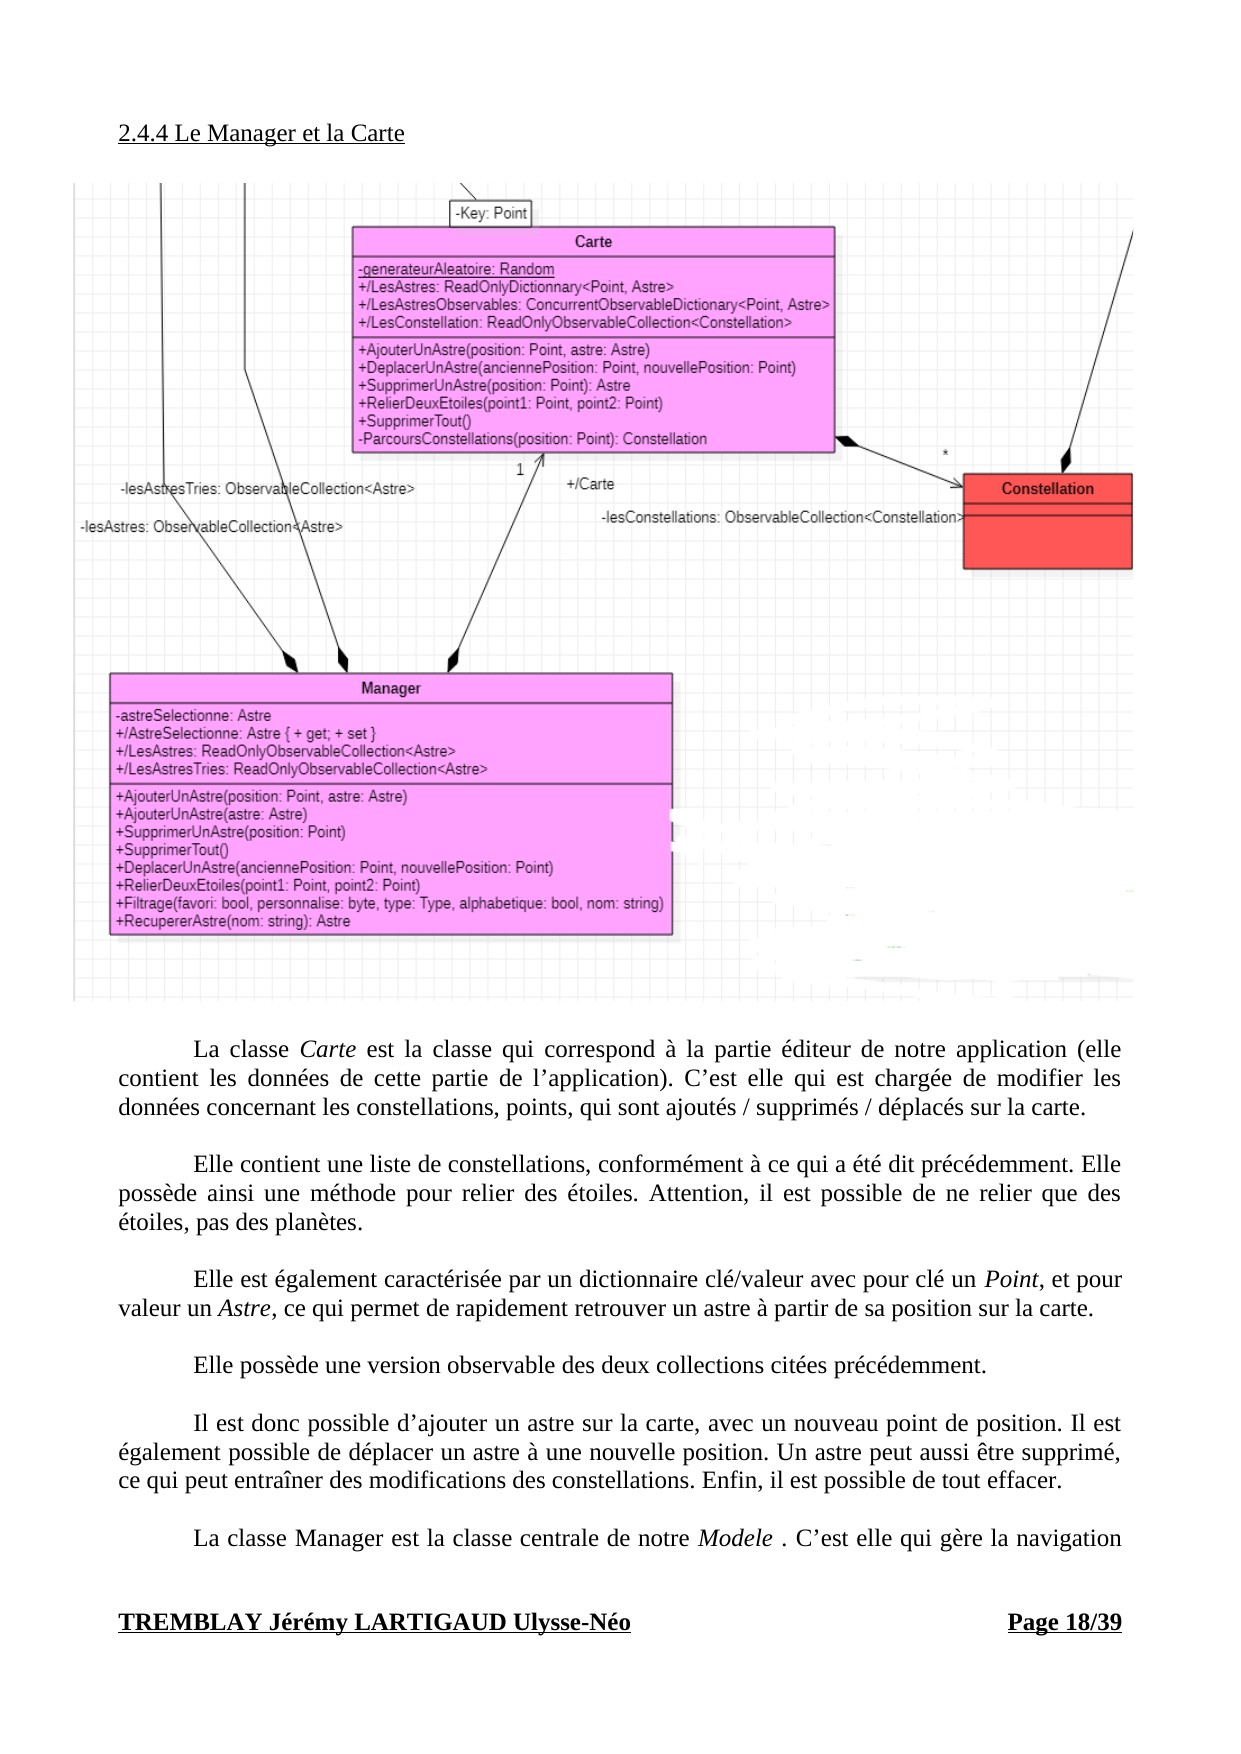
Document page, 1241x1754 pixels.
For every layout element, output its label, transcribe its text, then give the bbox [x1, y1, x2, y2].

text Elle possède une version observable des deux collections citées précédemment. [118, 1351, 1122, 1379]
text Elle contient une liste de constellations, conformément à ce qui a été dit précédemment. Elle possède ainsi une méthode pour relier des étoiles. Attention, il est possible de ne relier que des étoiles, pas des planètes. [118, 1149, 1122, 1236]
text La classe Carte est la classe qui correspond à la partie éditeur de notre application (elle contient les données de cette partie de l’application). C’est elle qui est chargée de modifier les données concernant les constellations, points, qui sont ajoutés / supprimés / déplacés sur la carte. [118, 1034, 1122, 1121]
text La classe Manager est la classe centrale de notre Modele . C’est elle qui gère la navigation [118, 1523, 1122, 1552]
text Il est donc possible d’ajouter un astre sur la carte, avec un nouveau point de position. Il est également possible de déplacer un astre à une nouvelle position. Un astre peut aussi être supprimé, ce qui peut entraîner des modifications des constellations. Enfin, il est possible de tout effacer. [118, 1408, 1122, 1494]
picture [73, 183, 1134, 1006]
text Elle est également caractérisée par un dictionnaire clé/valeur avec pour clé un Point, et pour valeur un Astre, ce qui permet de rapidement retrouver un astre à partir de sa position sur la carte. [118, 1264, 1122, 1322]
text 2.4.4 Le Manager et la Carte [118, 118, 1122, 147]
